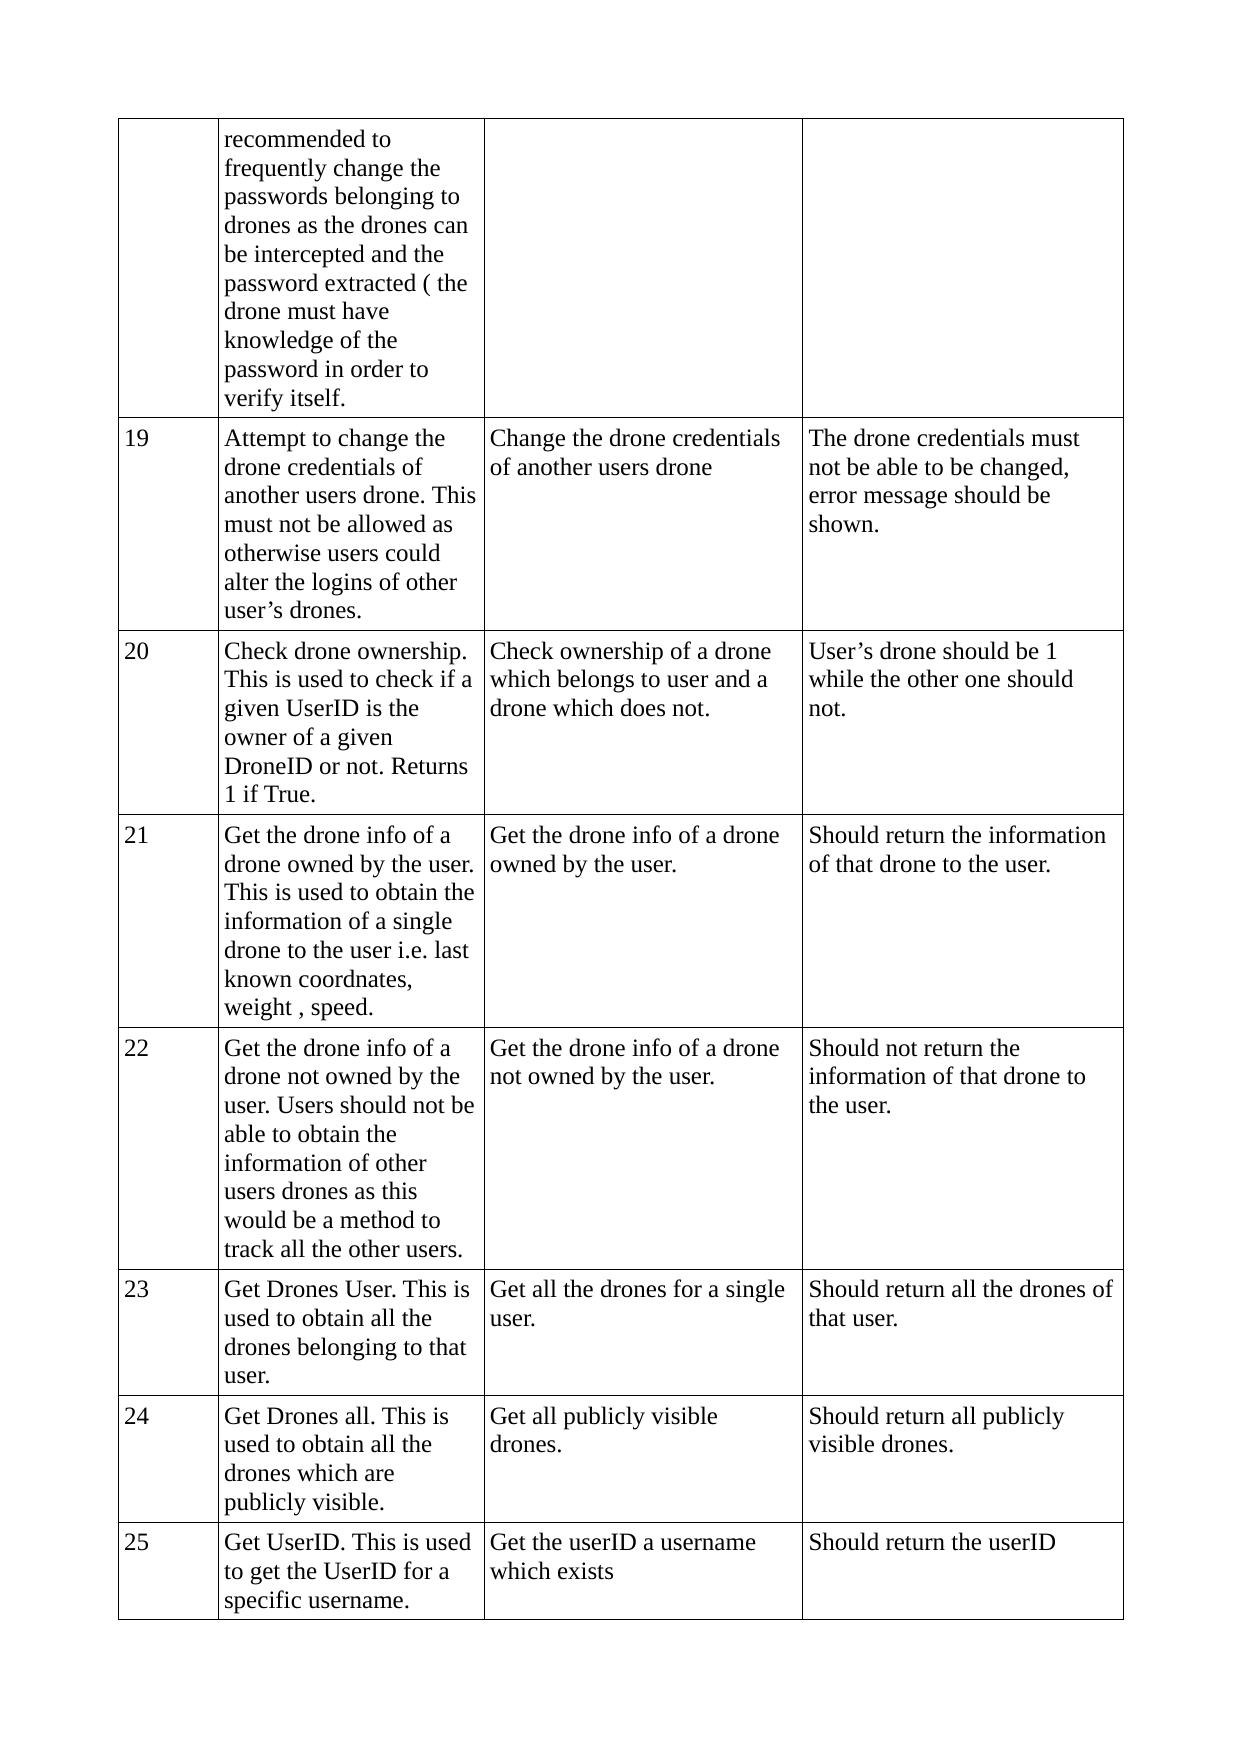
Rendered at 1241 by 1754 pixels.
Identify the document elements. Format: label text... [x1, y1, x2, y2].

table_cell Get all publicly visible drones. [485, 1396, 802, 1522]
table_cell Should return all publicly visible drones. [803, 1396, 1123, 1522]
table_cell Get the drone info of a drone owned by the user. [485, 815, 802, 1027]
table_cell Change the drone credentials of another users drone [485, 418, 802, 630]
table_cell The drone credentials must not be able to be changed, error message should be shown. [803, 418, 1123, 630]
table_cell 25 [119, 1523, 218, 1619]
table_cell Get the drone info of a drone not owned by the user. [485, 1028, 802, 1268]
table_cell Get Drones all. This is used to obtain all the drones which are publicly visible. [219, 1396, 484, 1522]
table_cell [803, 119, 1123, 417]
table_cell Get Drones User. This is used to obtain all the drones belonging to that user. [219, 1270, 484, 1395]
table_cell Get the userID a username which exists [485, 1523, 802, 1619]
table_cell Check drone ownership. This is used to check if a given UserID is the owner of a given DroneID or not. Returns 1 if True. [219, 631, 484, 814]
table_cell Should return all the drones of that user. [803, 1270, 1123, 1395]
table_cell Attempt to change the drone credentials of another users drone. This must not be allowed as otherwise users could alter the logins of other user’s drones. [219, 418, 484, 630]
table_cell Should return the information of that drone to the user. [803, 815, 1123, 1027]
table_cell [119, 119, 218, 417]
table_cell Get UserID. This is used to get the UserID for a specific username. [219, 1523, 484, 1619]
table_cell 20 [119, 631, 218, 814]
table_cell 19 [119, 418, 218, 630]
table_cell recommended to frequently change the passwords belonging to drones as the drones can be intercepted and the password extracted ( the drone must have knowledge of the password in order to verify itself. [219, 119, 484, 417]
table_cell 21 [119, 815, 218, 1027]
table_cell Should not return the information of that drone to the user. [803, 1028, 1123, 1268]
table_cell Should return the userID [803, 1523, 1123, 1619]
table_cell Check ownership of a drone which belongs to user and a drone which does not. [485, 631, 802, 814]
table_cell 24 [119, 1396, 218, 1522]
table_cell Get the drone info of a drone owned by the user. This is used to obtain the information of a single drone to the user i.e. last known coordnates, weight , speed. [219, 815, 484, 1027]
table_cell Get the drone info of a drone not owned by the user. Users should not be able to obtain the information of other users drones as this would be a method to track all the other users. [219, 1028, 484, 1268]
table_cell 23 [119, 1270, 218, 1395]
table_cell 22 [119, 1028, 218, 1268]
table_cell Get all the drones for a single user. [485, 1270, 802, 1395]
table_cell User’s drone should be 1 while the other one should not. [803, 631, 1123, 814]
table_cell [485, 119, 802, 417]
